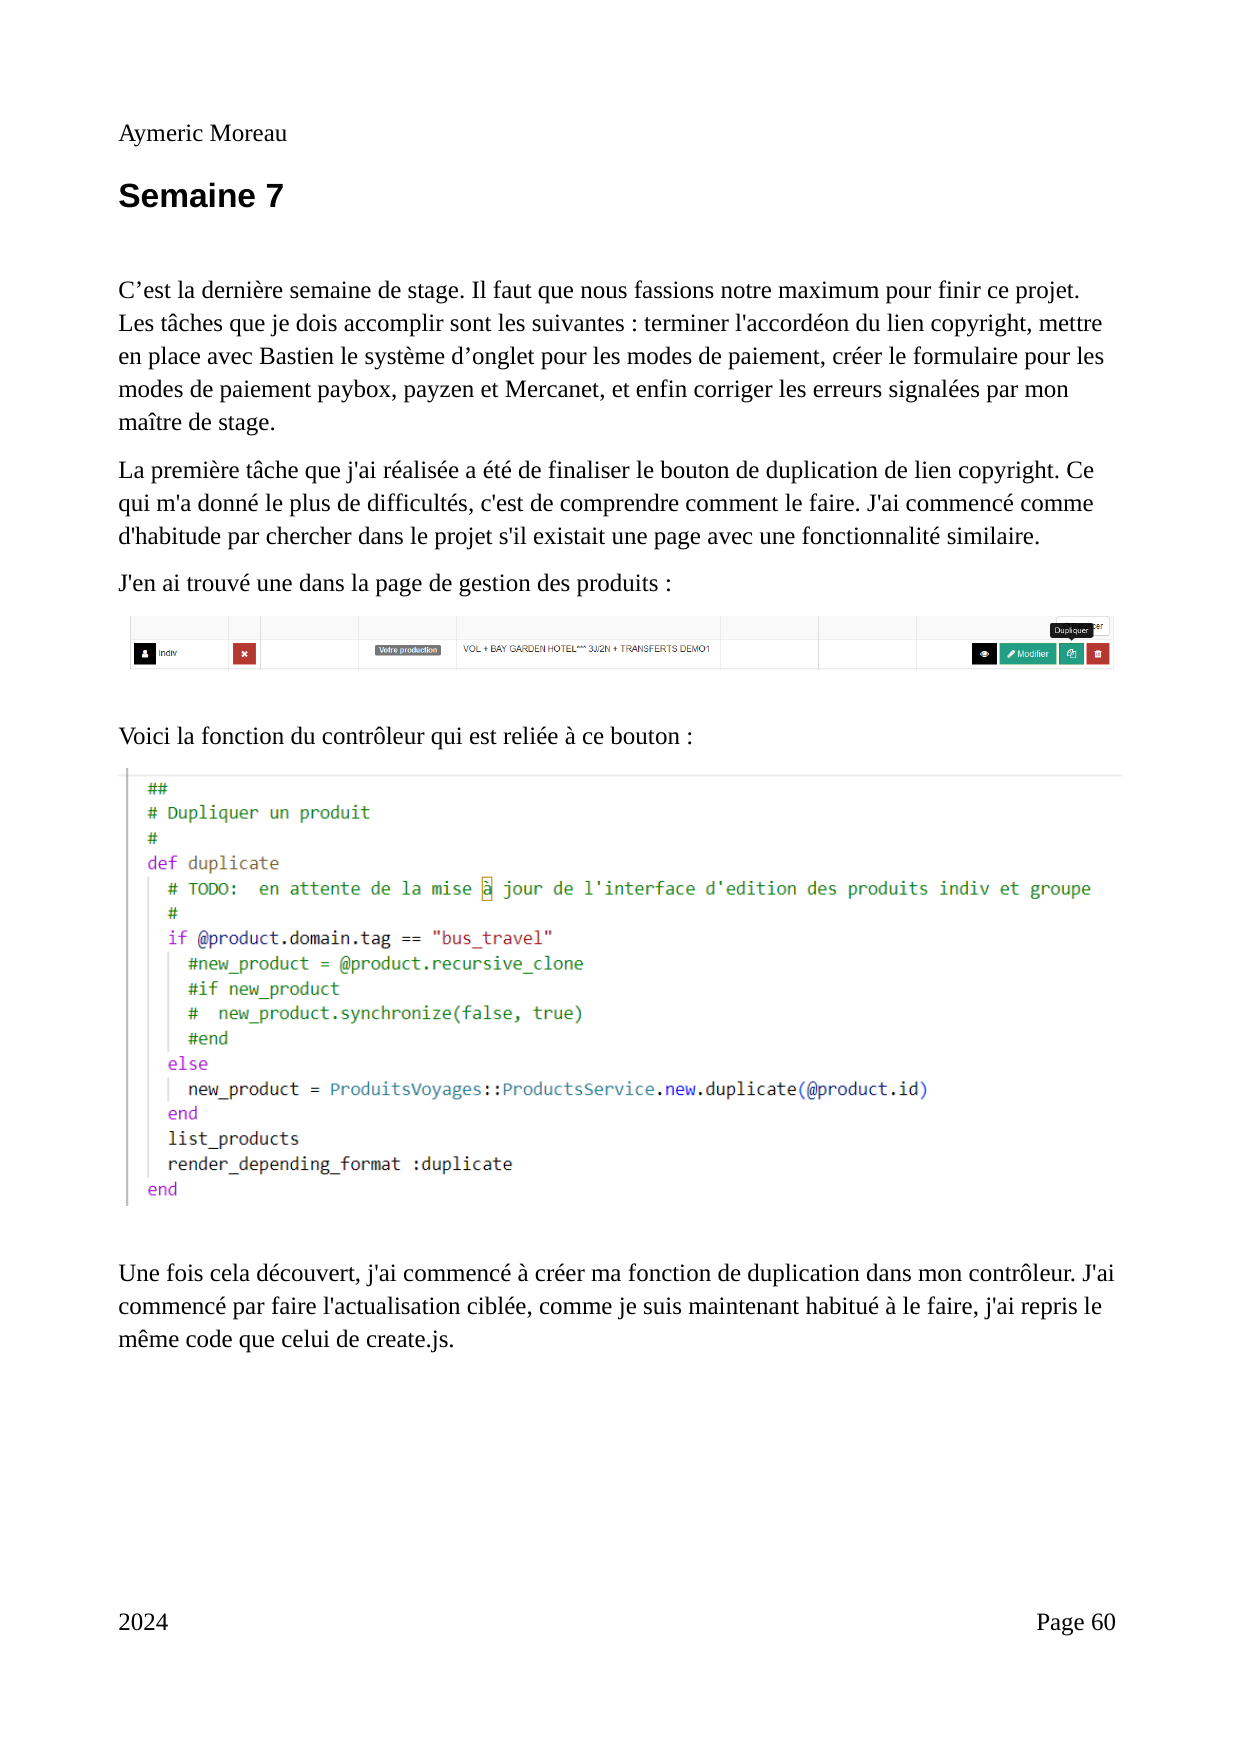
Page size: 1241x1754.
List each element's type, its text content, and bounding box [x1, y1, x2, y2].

text Une fois cela découvert, j'ai commencé à créer ma fonction de duplication dans mon contrôleur. J'ai commencé par faire l'actualisation ciblée, comme je suis maintenant habitué à le faire, j'ai repris le même code que celui de create.js. [118, 1258, 1122, 1353]
picture [118, 616, 1123, 670]
picture [118, 768, 1123, 1206]
text C’est la dernière semaine de stage. Il faut que nous fassions notre maximum pour finir ce projet. Les tâches que je dois accomplir sont les suivantes : terminer l'accordéon du lien copyright, mettre en place avec Bastien le système d’onglet pour les modes de paiement, créer le formulaire pour les modes de paiement paybox, payzen et Mercanet, et enfin corriger les erreurs signalées par mon maître de stage. [118, 275, 1122, 436]
text J'en ai trouvé une dans la page de gestion des produits : [118, 568, 1122, 597]
subtitle Semaine 7 [118, 176, 1122, 215]
text Voici la fonction du contrôleur qui est reliée à ce bouton : [118, 721, 1122, 750]
text La première tâche que j'ai réalisée a été de finaliser le bouton de duplication de lien copyright. Ce qui m'a donné le plus de difficultés, c'est de comprendre comment le faire. J'ai commencé comme d'habitude par chercher dans le projet s'il existait une page avec une fonctionnalité similaire. [118, 455, 1122, 549]
